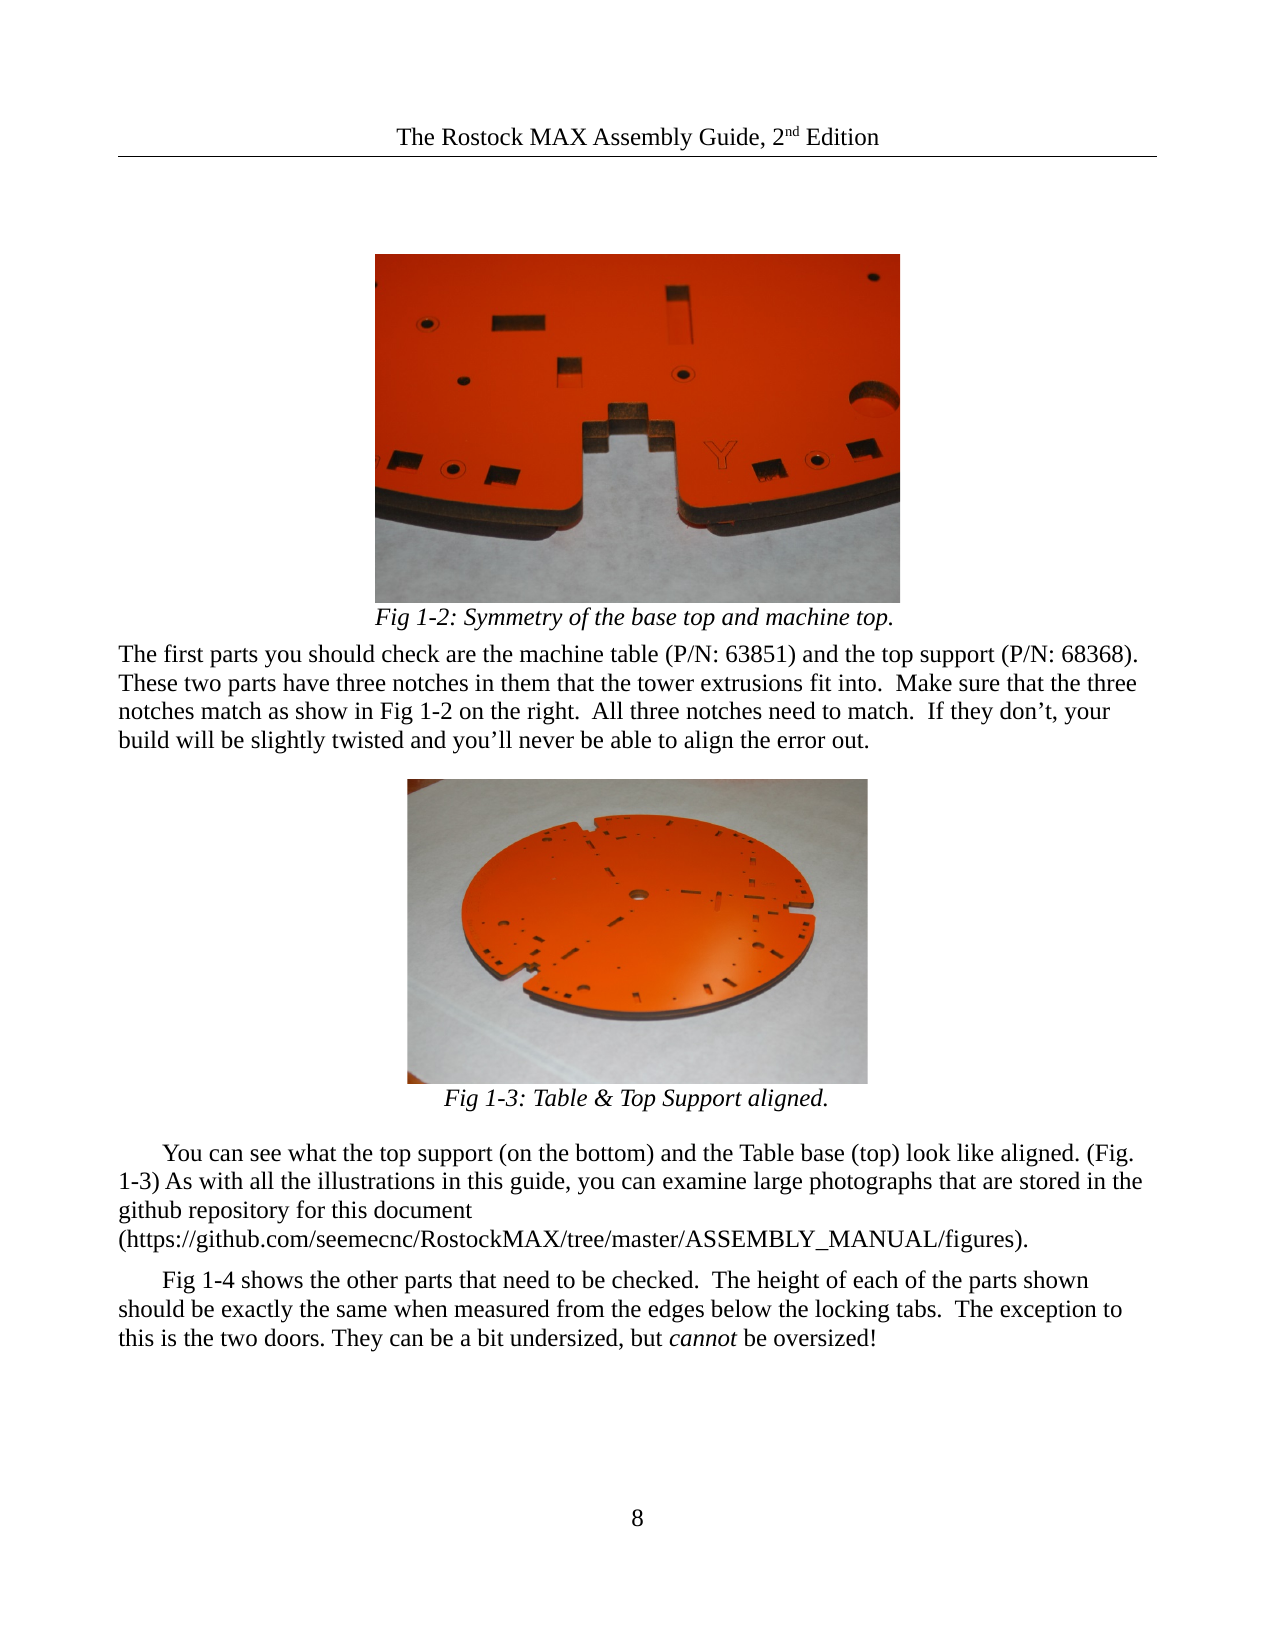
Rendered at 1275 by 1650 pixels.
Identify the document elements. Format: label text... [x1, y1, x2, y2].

text The first parts you should check are the machine table (P/N: 63851) and the top support (P/N: 68368). These two parts have three notches in them that the tower extrusions fit into. Make sure that the three notches match as show in Fig 1-2 on the right. All three notches need to match. If they don’t, your build will be slightly twisted and you’ll never be able to align the error out. [118, 639, 1157, 754]
text Fig 1-3: Table & Top Support aligned. [407, 1084, 868, 1112]
picture [407, 779, 868, 1084]
text You can see what the top support (on the bottom) and the Table base (top) look like aligned. (Fig. 1-3) As with all the illustrations in this guide, you can examine large photographs that are stored in the github repository for this document (https://github.com/seemecnc/RostockMAX/tree/master/ASSEMBLY_MANUAL/figures). [118, 1138, 1157, 1253]
picture [375, 254, 901, 603]
text Fig 1-2: Symmetry of the base top and machine top. [375, 603, 900, 631]
text Fig 1-4 shows the other parts that need to be checked. The height of each of the parts shown should be exactly the same when measured from the edges below the locking tabs. The exception to this is the two doors. They can be a bit undersized, but cannot be oversized! [118, 1265, 1157, 1351]
